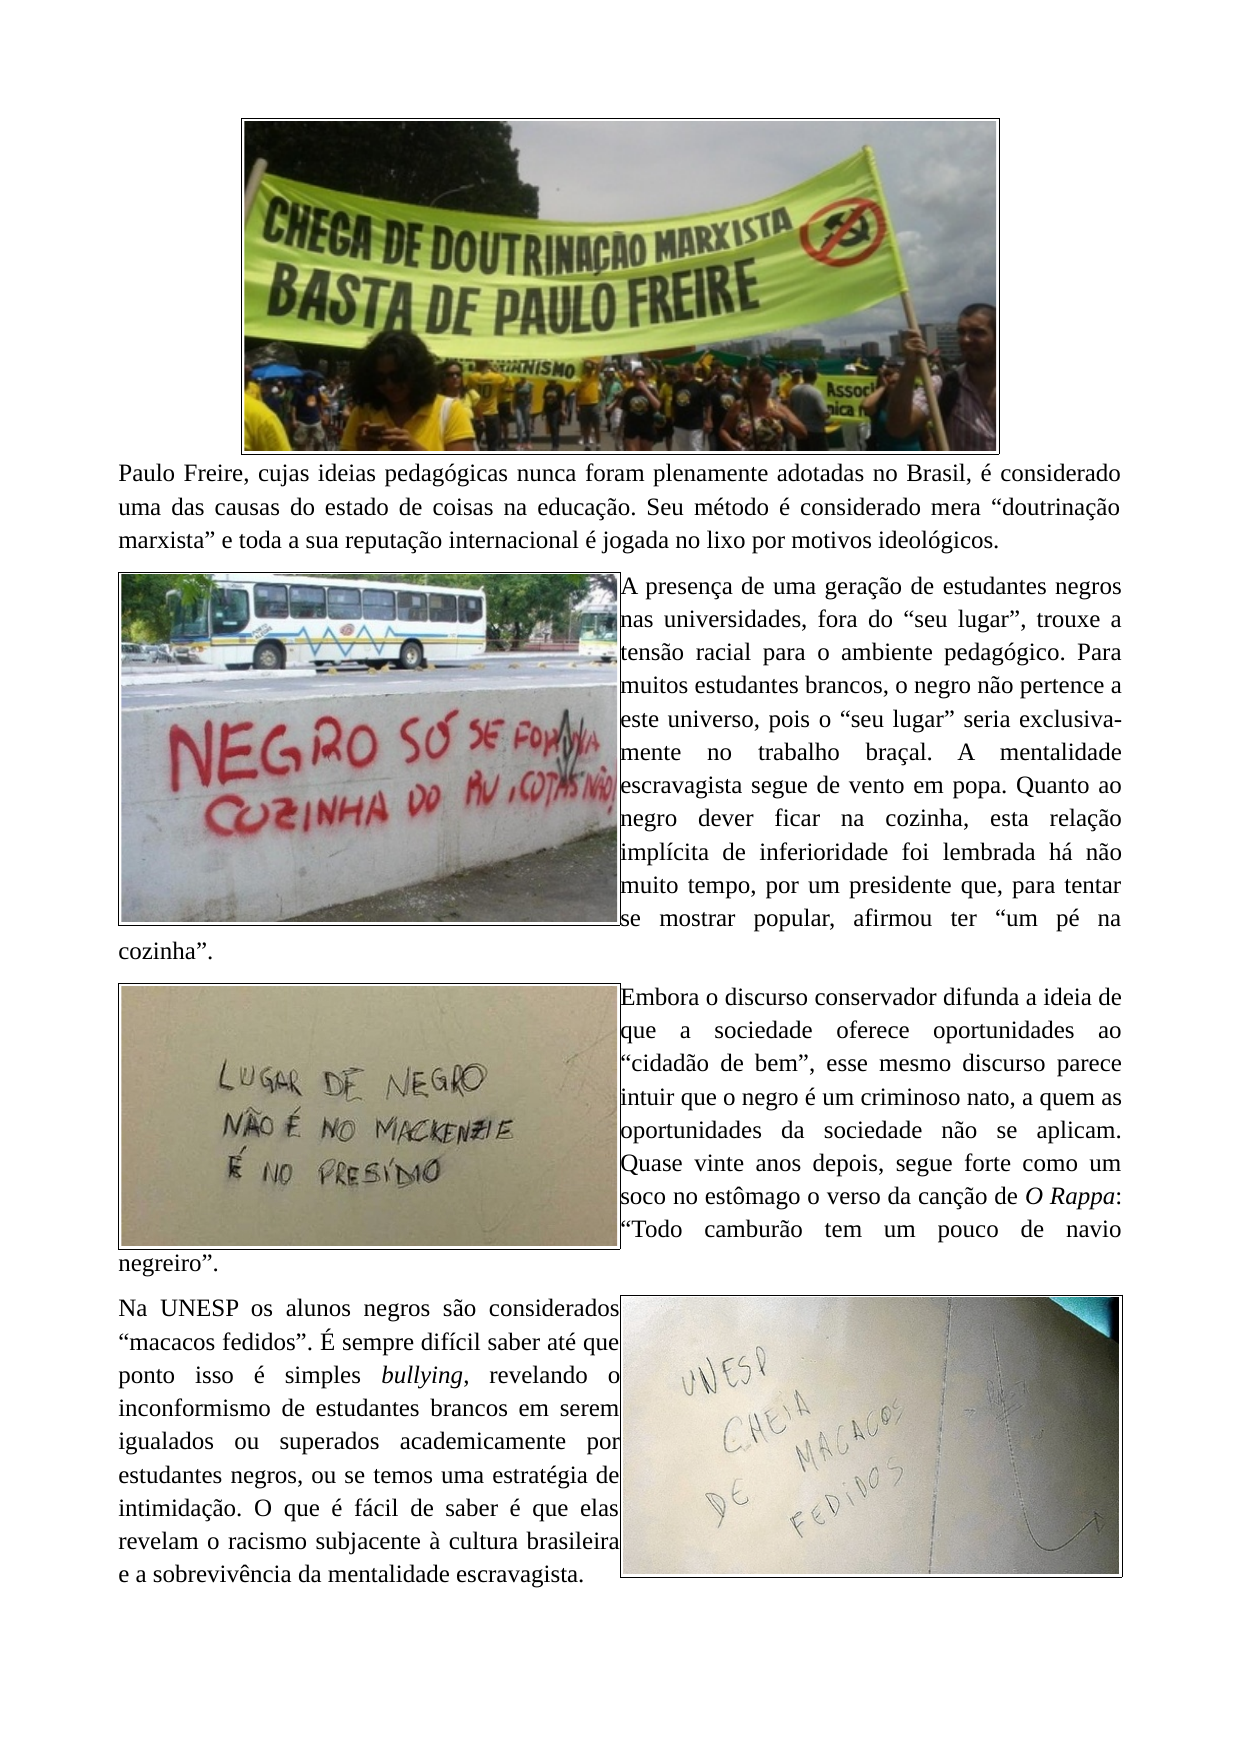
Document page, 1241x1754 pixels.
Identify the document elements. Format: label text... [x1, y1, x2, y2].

picture [244, 121, 997, 451]
text Paulo Freire, cujas ideias pedagógicas nunca foram plenamente adotadas no Brasil, é considerado uma das causas do estado de coisas na educação. Seu método é considerado mera “doutrinação marxista” e toda a sua reputação internacional é jogada no lixo por motivos ideológicos. [118, 118, 1122, 554]
picture [121, 574, 618, 922]
text A presença de uma geração de estudantes negros nas universidades, fora do “seu lugar”, trouxe a tensão racial para o ambiente pedagógico. Para muitos estudantes brancos, o negro não pertence a este universo, pois o “seu lugar” seria exclu­siva­mente no trabalho braçal. A mentalidade escravagista segue de vento em popa. Quanto ao negro dever ficar na cozinha, esta relação implícita de inferioridade foi lembrada há não muito tempo, por um presidente que, para tentar se mostrar popular, afirmou ter “um pé na cozinha”. [118, 572, 1122, 965]
picture [623, 1297, 1119, 1574]
text Na UNESP os alunos negros são considerados “macacos fedidos”. É sempre difícil saber até que ponto isso é simples bullying, revelando o inconformismo de estudantes brancos em serem igualados ou superados academicamente por estudantes negros, ou se temos uma estratégia de intimidação. O que é fácil de saber é que elas revelam o racismo subjacente à cultura brasileira e a sobrevivência da mentalidade escravagista. [118, 1294, 1122, 1588]
picture [121, 986, 618, 1246]
text Embora o discurso conservador difunda a ideia de que a sociedade oferece oportunidades ao “cidadão de bem”, esse mesmo discurso parece intuir que o negro é um criminoso nato, a quem as oportunidades da sociedade não se aplicam. Quase vinte anos depois, segue forte como um soco no estômago o verso da canção de O Rappa: “Todo camburão tem um pouco de navio negreiro”. [118, 983, 1122, 1277]
